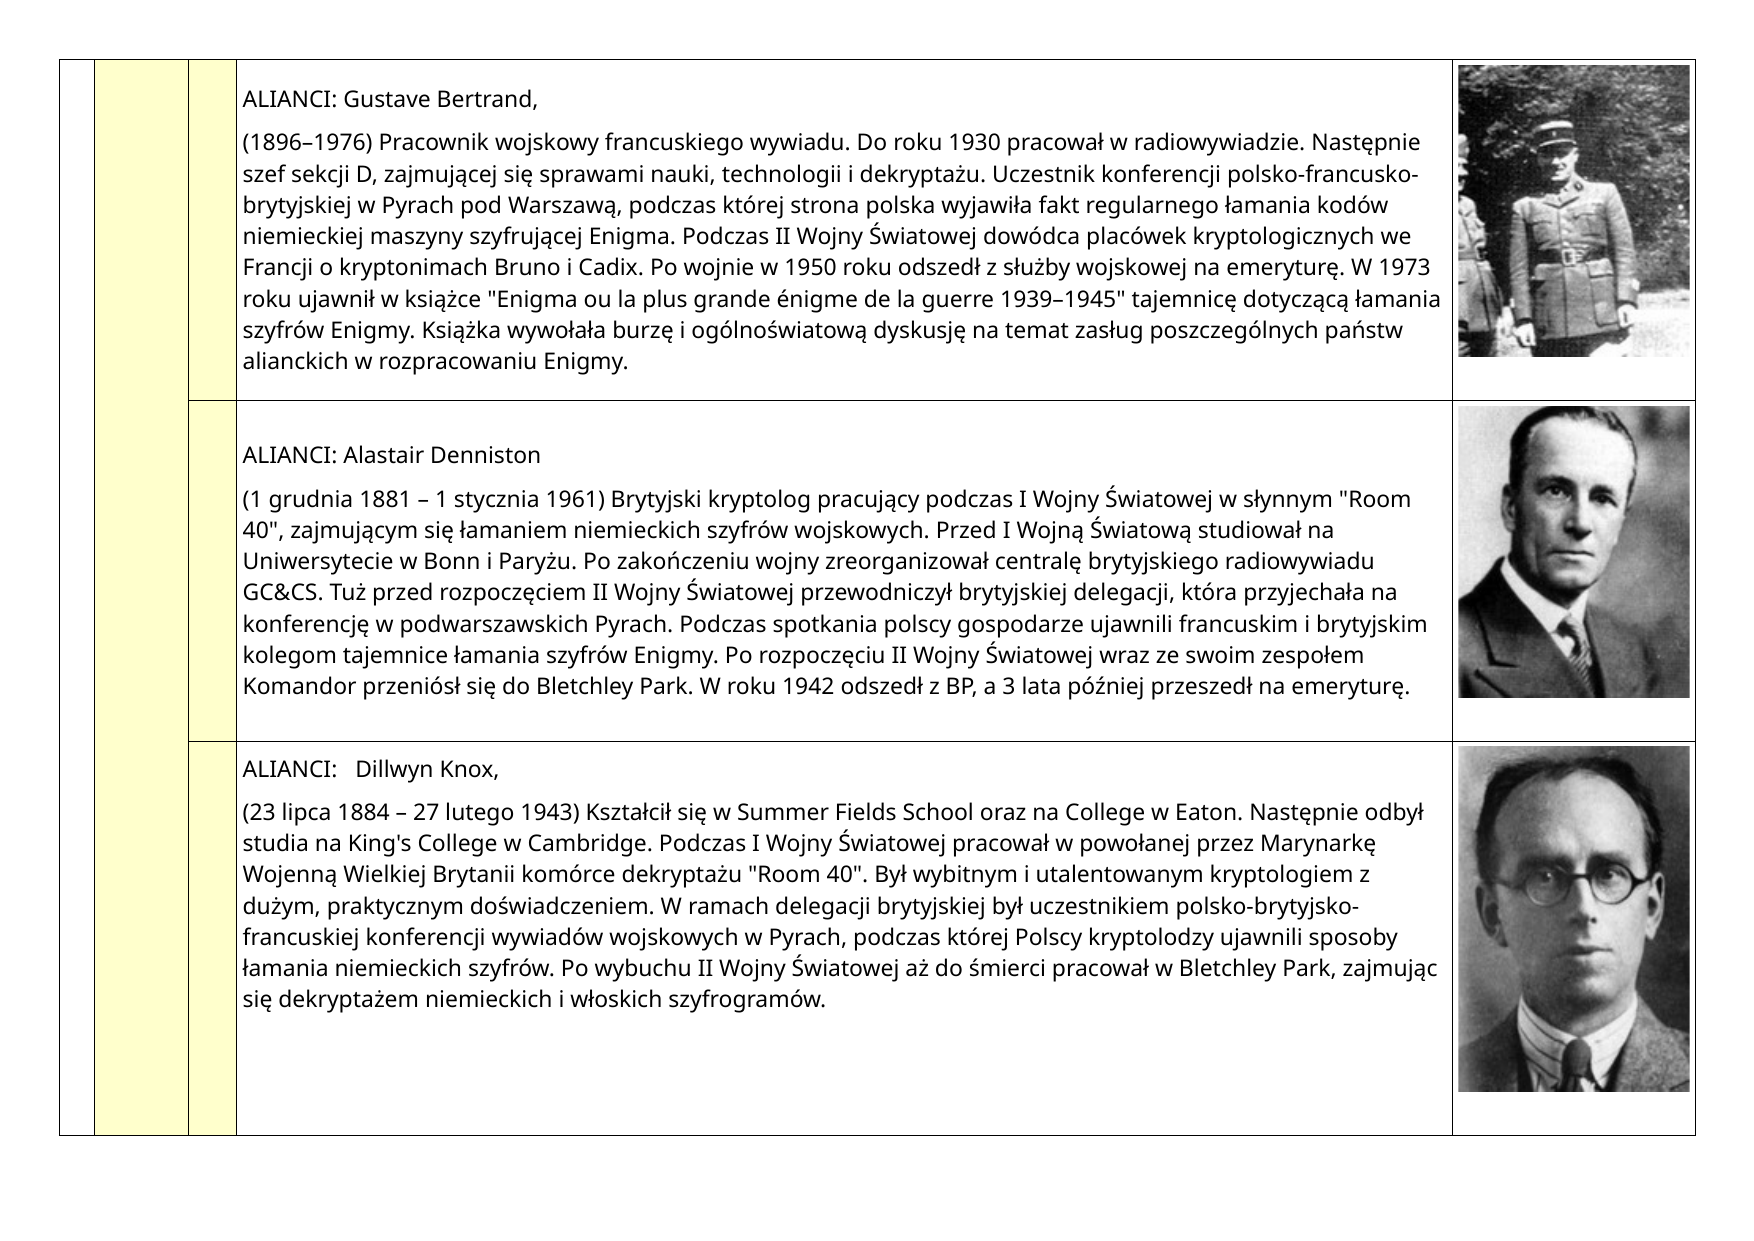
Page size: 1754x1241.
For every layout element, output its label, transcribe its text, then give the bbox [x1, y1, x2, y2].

table_cell ALIANCI: Alastair Denniston (1 grudnia 1881 – 1 stycznia 1961) Brytyjski kryptolog pracujący podczas I Wojny Światowej w słynnym "Room 40", zajmującym się łamaniem niemieckich szyfrów wojskowych. Przed I Wojną Światową studiował na Uniwersytecie w Bonn i Paryżu. Po zakończeniu wojny zreorganizował centralę brytyjskiego radiowywiadu GC&CS. Tuż przed rozpoczęciem II Wojny Światowej przewodniczył brytyjskiej delegacji, która przyjechała na konferencję w podwarszawskich Pyrach. Podczas spotkania polscy gospodarze ujawnili francuskim i brytyjskim kolegom tajemnice łamania szyfrów Enigmy. Po rozpoczęciu II Wojny Światowej wraz ze swoim zespołem Komandor przeniósł się do Bletchley Park. W roku 1942 odszedł z BP, a 3 lata później przeszedł na emeryturę. [237, 401, 1452, 741]
table_cell ALIANCI: Dillwyn Knox, (23 lipca 1884 – 27 lutego 1943) Kształcił się w Summer Fields School oraz na College w Eaton. Następnie odbył studia na King's College w Cambridge. Podczas I Wojny Światowej pracował w powołanej przez Marynarkę Wojenną Wielkiej Brytanii komórce dekryptażu "Room 40". Był wybitnym i utalentowanym kryptologiem z dużym, praktycznym doświadczeniem. W ramach delegacji brytyjskiej był uczestnikiem polsko-brytyjsko-francuskiej konferencji wywiadów wojskowych w Pyrach, podczas której Polscy kryptolodzy ujawnili sposoby łamania niemieckich szyfrów. Po wybuchu II Wojny Światowej aż do śmierci pracował w Bletchley Park, zajmując się dekryptażem niemieckich i włoskich szyfrogramów. [237, 742, 1452, 1135]
table_cell [1453, 742, 1695, 1135]
table_cell [189, 60, 236, 400]
picture [1458, 65, 1690, 357]
picture [1458, 406, 1690, 698]
table_cell [189, 742, 236, 1135]
table_cell [1453, 401, 1695, 741]
picture [1458, 746, 1690, 1092]
table_cell ALIANCI: Gustave Bertrand, (1896–1976) Pracownik wojskowy francuskiego wywiadu. Do roku 1930 pracował w radiowywiadzie. Następnie szef sekcji D, zajmującej się sprawami nauki, technologii i dekryptażu. Uczestnik konferencji polsko-francusko-brytyjskiej w Pyrach pod Warszawą, podczas której strona polska wyjawiła fakt regularnego łamania kodów niemieckiej maszyny szyfrującej Enigma. Podczas II Wojny Światowej dowódca placówek kryptologicznych we Francji o kryptonimach Bruno i Cadix. Po wojnie w 1950 roku odszedł z służby wojskowej na emeryturę. W 1973 roku ujawnił w książce "Enigma ou la plus grande énigme de la guerre 1939–1945" tajemnicę dotyczącą łamania szyfrów Enigmy. Książka wywołała burzę i ogólnoświatową dyskusję na temat zasług poszczególnych państw alianckich w rozpracowaniu Enigmy. [237, 60, 1452, 400]
table_cell [1453, 60, 1695, 400]
table_cell [95, 60, 188, 1135]
table_cell [189, 401, 236, 741]
table_cell Ściana lewa wewnątrz [60, 60, 94, 1135]
